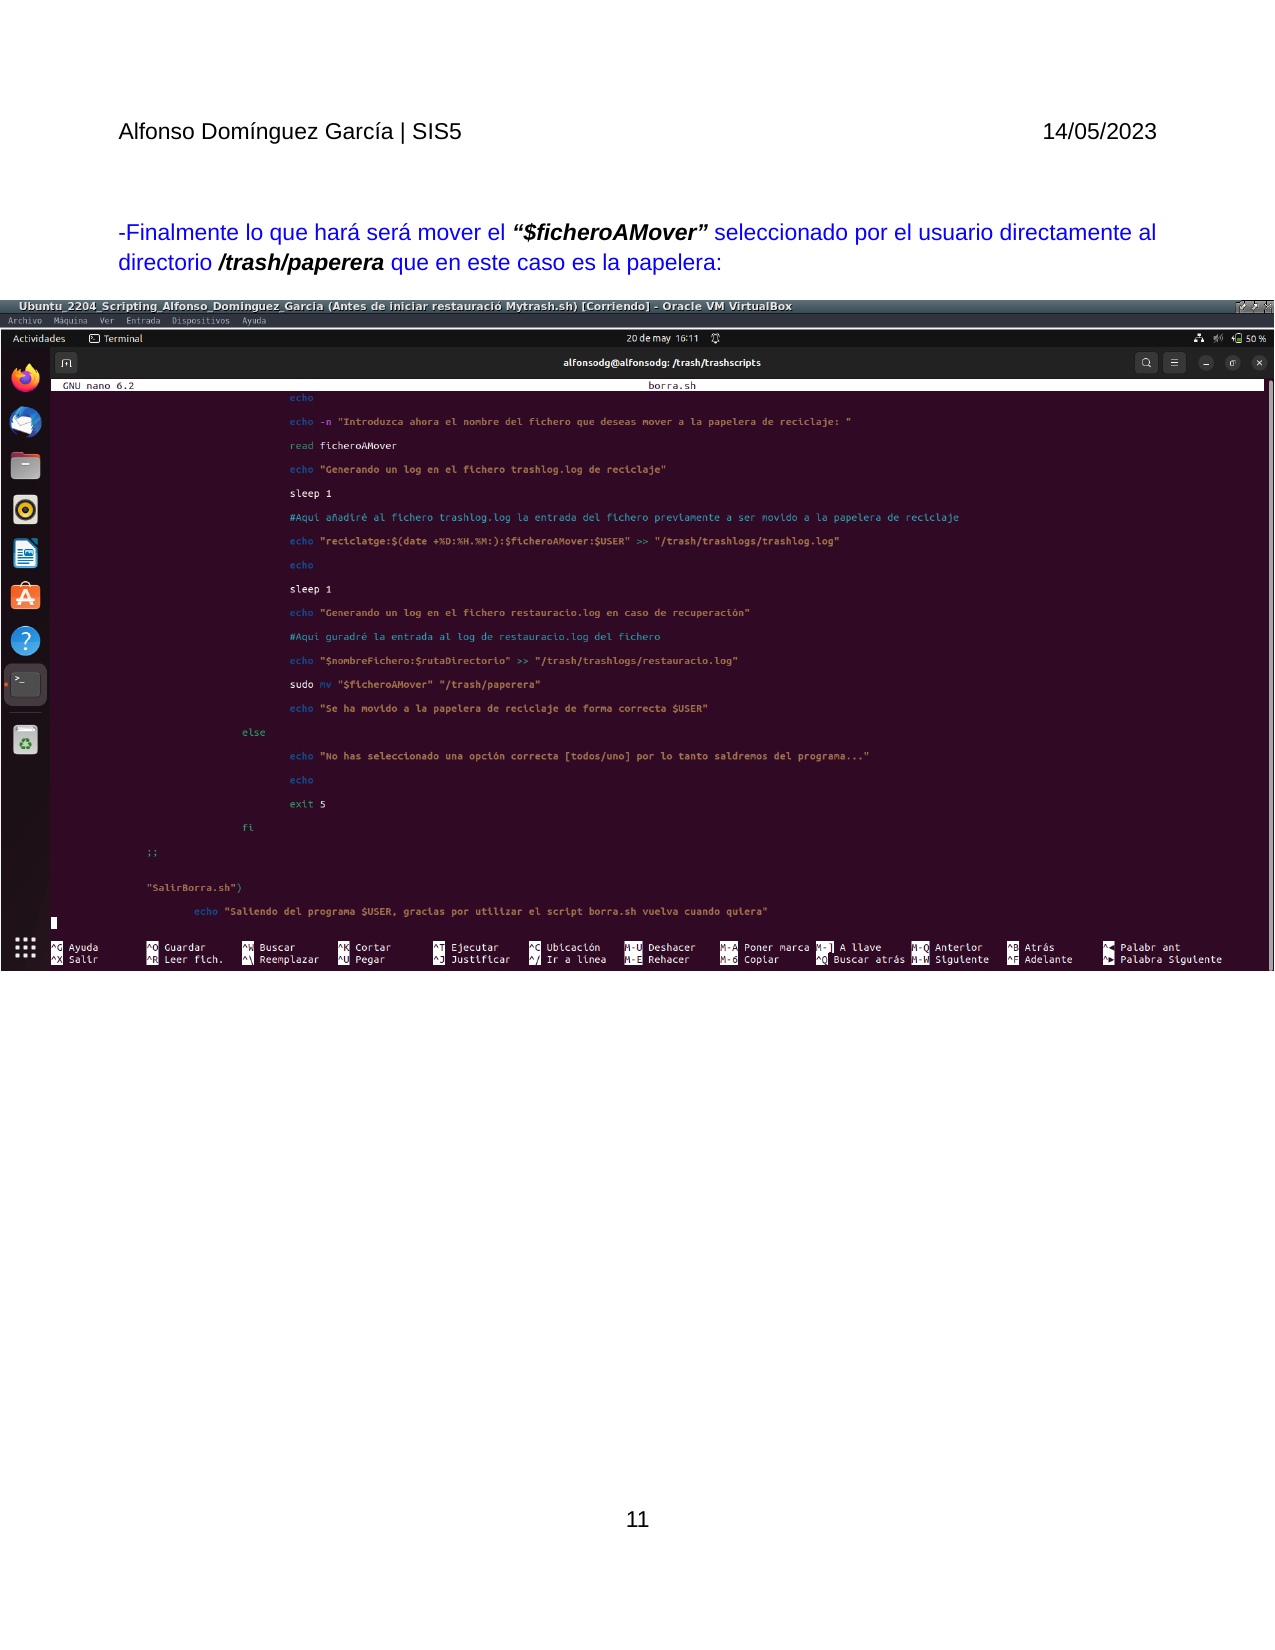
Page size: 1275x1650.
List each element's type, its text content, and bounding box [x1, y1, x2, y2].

text -Finalmente lo que hará será mover el “$ficheroAMover” seleccionado por el usuario directamente al directorio /trash/paperera que en este caso es la papelera: [118, 219, 1157, 275]
picture [0, 300, 1274, 971]
